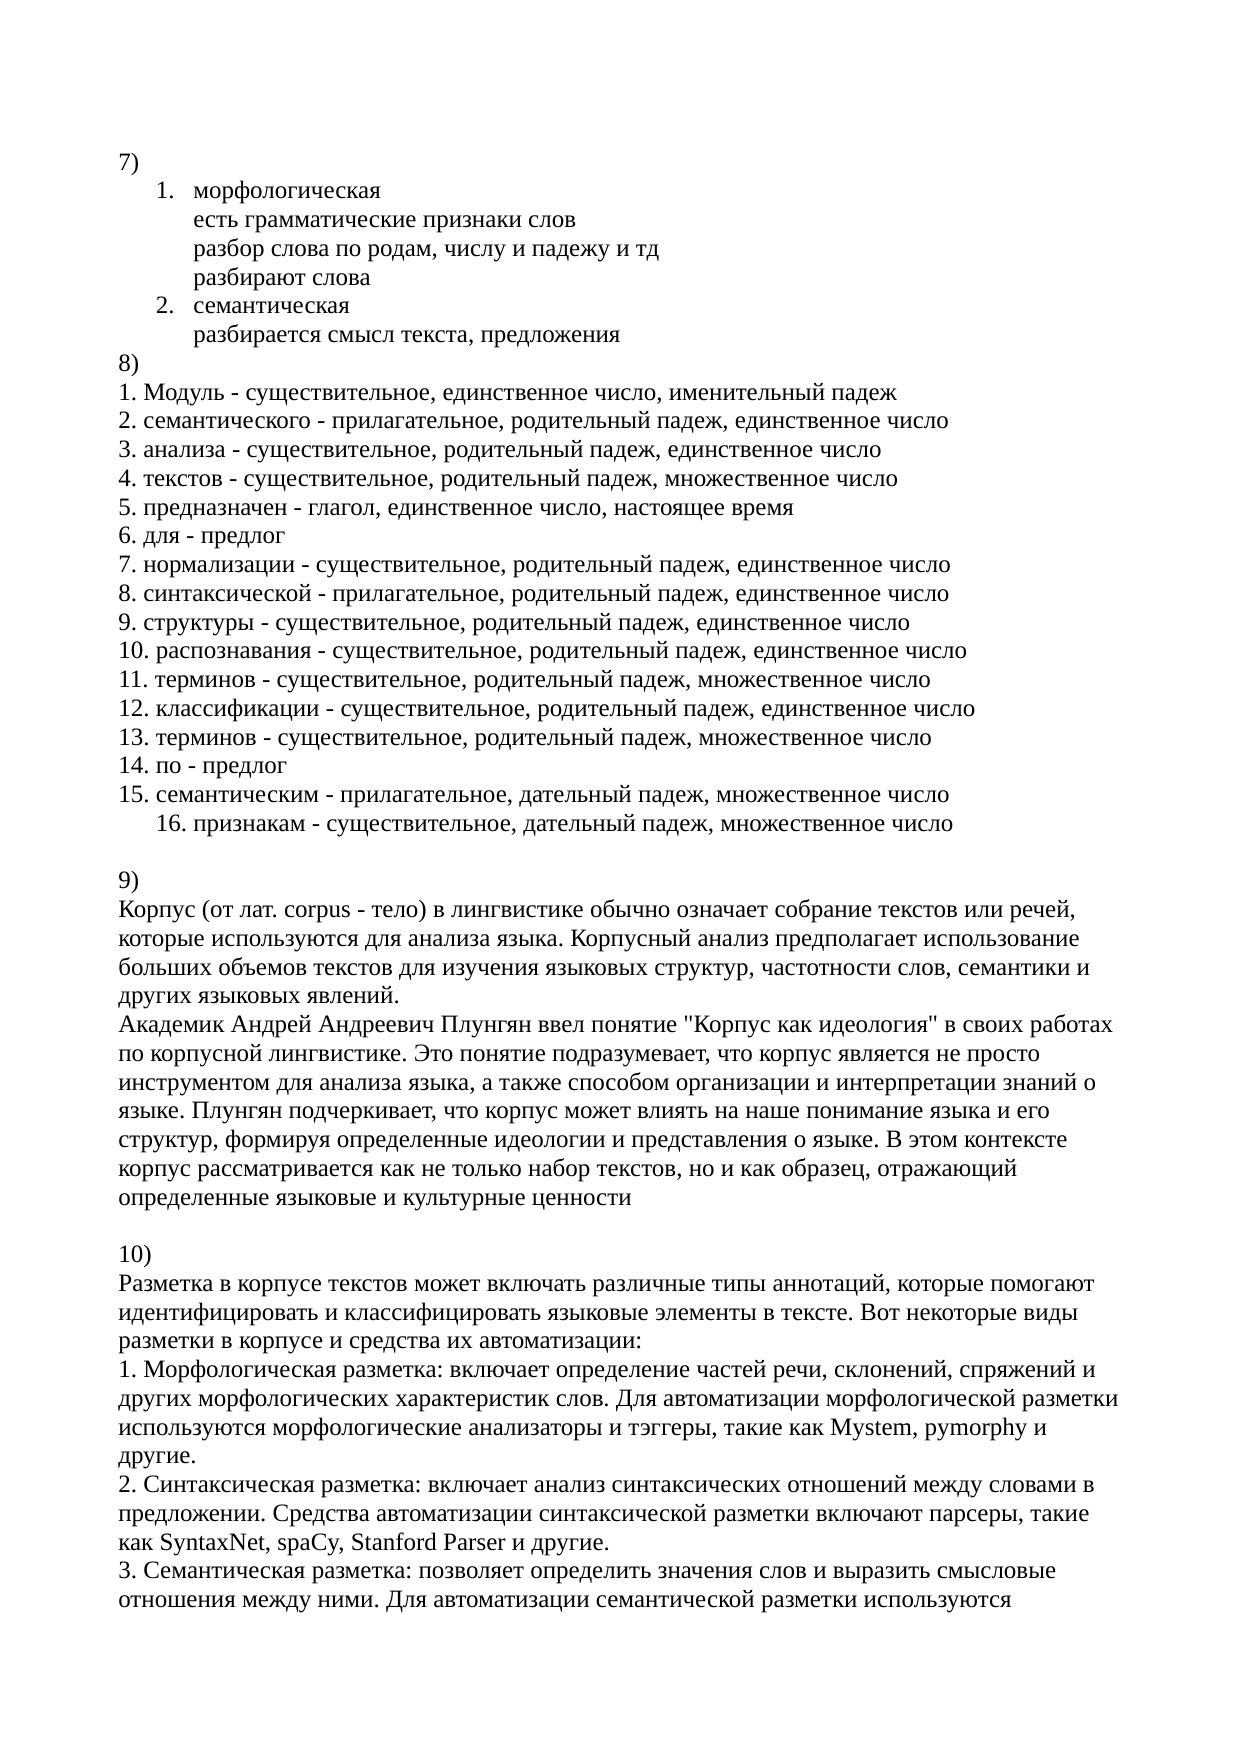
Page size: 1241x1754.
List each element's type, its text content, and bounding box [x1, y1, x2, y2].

list морфологическая [156, 176, 1122, 204]
text 12. классификации - существительное, родительный падеж, единственное число [118, 693, 1122, 722]
text Разметка в корпусе текстов может включать различные типы аннотаций, которые помогают идентифицировать и классифицировать языковые элементы в тексте. Вот некоторые виды разметки в корпусе и средства их автоматизации: [118, 1268, 1122, 1354]
text 9) [118, 866, 1122, 894]
list признакам - существительное, дательный падеж, множественное число [156, 808, 1122, 837]
text 6. для - предлог [118, 521, 1122, 549]
text 8. синтаксической - прилагательное, родительный падеж, единственное число [118, 578, 1122, 607]
list разбирается смысл текста, предложения [156, 319, 1122, 348]
text Академик Андрей Андреевич Плунгян ввел понятие "Корпус как идеология" в своих работах по корпусной лингвистике. Это понятие подразумевает, что корпус является не просто инструментом для анализа языка, а также способом организации и интерпретации знаний о языке. Плунгян подчеркивает, что корпус может влиять на наше понимание языка и его структур, формируя определенные идеологии и представления о языке. В этом контексте корпус рассматривается как не только набор текстов, но и как образец, отражающий определенные языковые и культурные ценности [118, 1009, 1122, 1211]
text 14. по - предлог [118, 751, 1122, 779]
text Корпус (от лат. corpus - тело) в лингвистике обычно означает собрание текстов или речей, которые используются для анализа языка. Корпусный анализ предполагает использование больших объемов текстов для изучения языковых структур, частотности слов, семантики и других языковых явлений. [118, 894, 1122, 1009]
list семантическая [156, 291, 1122, 319]
text 7. нормализации - существительное, родительный падеж, единственное число [118, 549, 1122, 578]
text 1. Морфологическая разметка: включает определение частей речи, склонений, спряжений и других морфологических характеристик слов. Для автоматизации морфологической разметки используются морфологические анализаторы и тэггеры, такие как Mystem, pymorphy и другие. [118, 1354, 1122, 1469]
text 7) [118, 147, 1122, 176]
text 3. Семантическая разметка: позволяет определить значения слов и выразить смысловые отношения между ними. Для автоматизации семантической разметки используются [118, 1556, 1122, 1613]
list есть грамматические признаки слов [156, 204, 1122, 233]
text 8) [118, 348, 1122, 377]
text 11. терминов - существительное, родительный падеж, множественное число [118, 664, 1122, 693]
text 15. семантическим - прилагательное, дательный падеж, множественное число [118, 779, 1122, 808]
text 9. структуры - существительное, родительный падеж, единственное число [118, 607, 1122, 636]
text 2. семантического - прилагательное, родительный падеж, единственное число [118, 406, 1122, 434]
text 5. предназначен - глагол, единственное число, настоящее время [118, 492, 1122, 521]
list разбор слова по родам, числу и падежу и тд [156, 233, 1122, 262]
text 13. терминов - существительное, родительный падеж, множественное число [118, 722, 1122, 751]
text 10) [118, 1239, 1122, 1268]
text 4. текстов - существительное, родительный падеж, множественное число [118, 463, 1122, 492]
text 1. Модуль - существительное, единственное число, именительный падеж [118, 377, 1122, 406]
text 3. анализа - существительное, родительный падеж, единственное число [118, 434, 1122, 463]
text 10. распознавания - существительное, родительный падеж, единственное число [118, 636, 1122, 664]
list разбирают слова [156, 262, 1122, 291]
text 2. Синтаксическая разметка: включает анализ синтаксических отношений между словами в предложении. Средства автоматизации синтаксической разметки включают парсеры, такие как SyntaxNet, spaCy, Stanford Parser и другие. [118, 1469, 1122, 1556]
